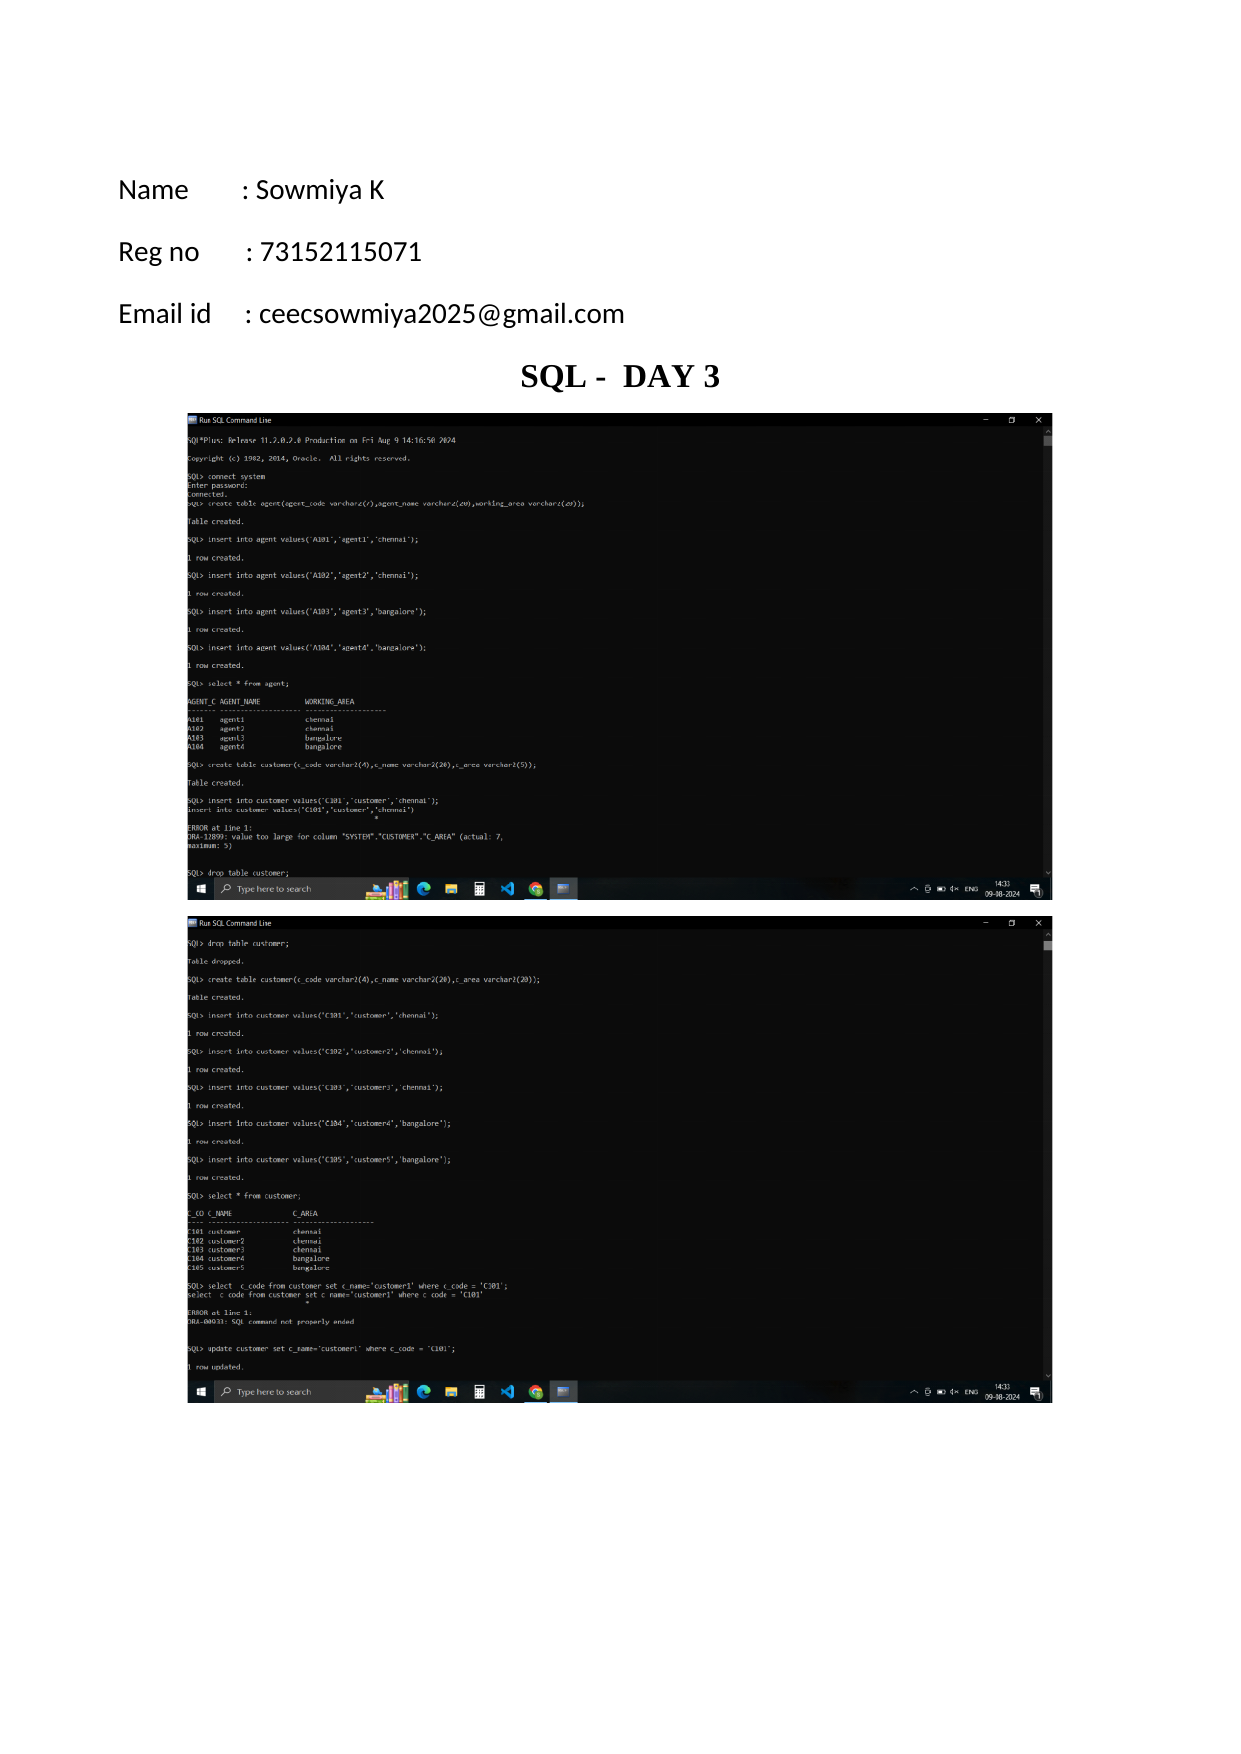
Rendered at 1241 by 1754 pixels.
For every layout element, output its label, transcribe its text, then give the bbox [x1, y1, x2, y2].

text Email id : ceecsowmiya2025@gmail.com [118, 295, 1122, 330]
text SQL - DAY 3 [118, 356, 1122, 395]
text Name : Sowmiya K [118, 171, 1122, 207]
text Reg no : 73152115071 [118, 233, 1122, 268]
